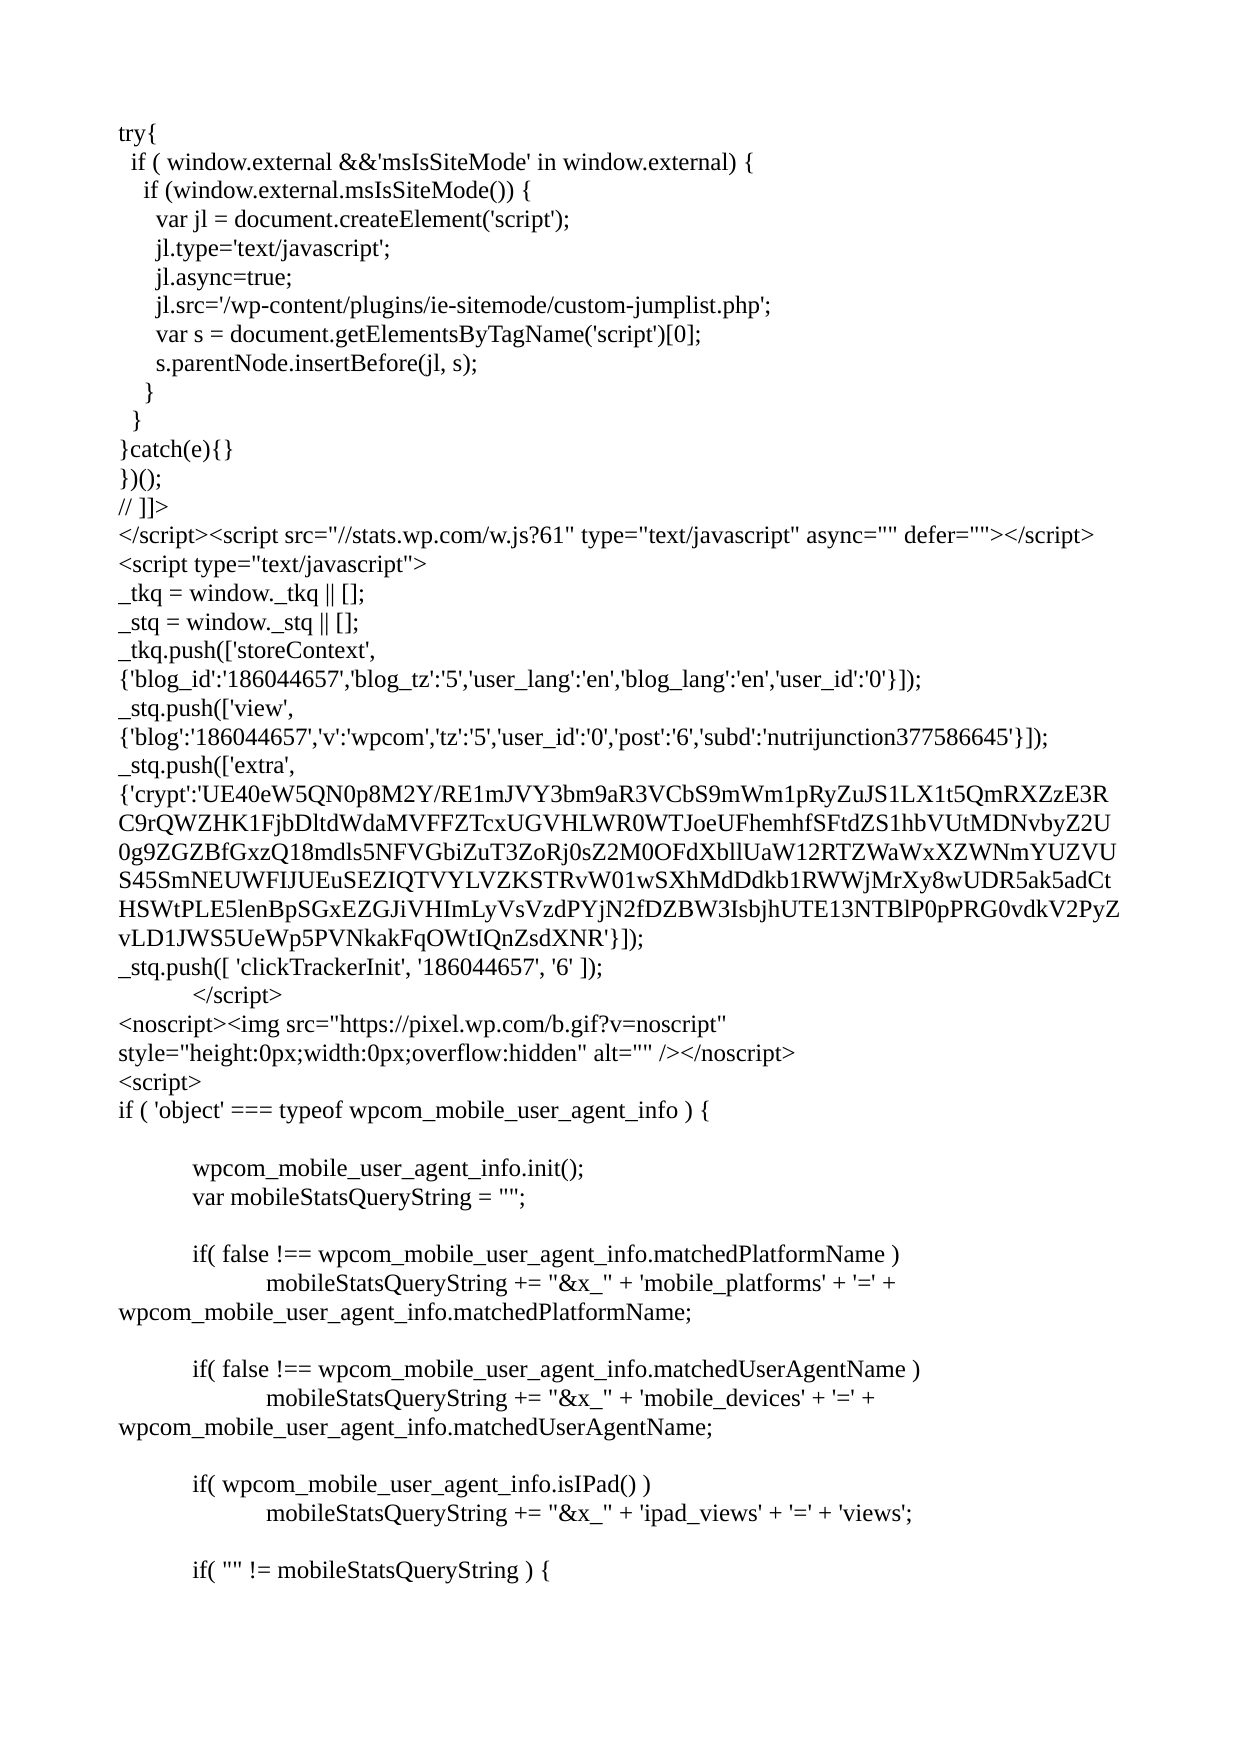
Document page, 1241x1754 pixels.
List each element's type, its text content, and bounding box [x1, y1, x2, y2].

text _stq.push(['view', {'blog':'186044657','v':'wpcom','tz':'5','user_id':'0','post':'6','subd':'nutrijunction377586645'}]); [118, 693, 1122, 751]
text } [118, 406, 1122, 434]
text if ( window.external &&'msIsSiteMode' in window.external) { [118, 147, 1122, 176]
text jl.src='/wp-content/plugins/ie-sitemode/custom-jumplist.php'; [118, 291, 1122, 319]
text if ( 'object' === typeof wpcom_mobile_user_agent_info ) { [118, 1096, 1122, 1124]
text _stq = window._stq || []; [118, 607, 1122, 636]
text try{ [118, 118, 1122, 147]
text var s = document.getElementsByTagName('script')[0]; [118, 319, 1122, 348]
text jl.type='text/javascript'; [118, 233, 1122, 262]
text <noscript><img src="https://pixel.wp.com/b.gif?v=noscript" style="height:0px;width:0px;overflow:hidden" alt="" /></noscript> [118, 1009, 1122, 1067]
text <script> [118, 1067, 1122, 1096]
text _tkq.push(['storeContext', {'blog_id':'186044657','blog_tz':'5','user_lang':'en','blog_lang':'en','user_id':'0'}]); [118, 636, 1122, 693]
text }catch(e){} [118, 434, 1122, 463]
text <script type="text/javascript"> [118, 549, 1122, 578]
text s.parentNode.insertBefore(jl, s); [118, 348, 1122, 377]
text jl.async=true; [118, 262, 1122, 291]
text } [118, 377, 1122, 406]
text </script> [118, 981, 1122, 1009]
text mobileStatsQueryString += "&x_" + 'ipad_views' + '=' + 'views'; [118, 1498, 1122, 1527]
text _tkq = window._tkq || []; [118, 578, 1122, 607]
text var mobileStatsQueryString = ""; [118, 1182, 1122, 1211]
text var jl = document.createElement('script'); [118, 204, 1122, 233]
text mobileStatsQueryString += "&x_" + 'mobile_devices' + '=' + wpcom_mobile_user_agent_info.matchedUserAgentName; [118, 1383, 1122, 1441]
text mobileStatsQueryString += "&x_" + 'mobile_platforms' + '=' + wpcom_mobile_user_agent_info.matchedPlatformName; [118, 1268, 1122, 1326]
text if( false !== wpcom_mobile_user_agent_info.matchedPlatformName ) [118, 1239, 1122, 1268]
text if( wpcom_mobile_user_agent_info.isIPad() ) [118, 1469, 1122, 1498]
text _stq.push(['extra', {'crypt':'UE40eW5QN0p8M2Y/RE1mJVY3bm9aR3VCbS9mWm1pRyZuJS1LX1t5QmRXZzE3RC9rQWZHK1FjbDltdWdaMVFFZTcxUGVHLWR0WTJoeUFhemhfSFtdZS1hbVUtMDNvbyZ2U0g9ZGZBfGxzQ18mdls5NFVGbiZuT3ZoRj0sZ2M0OFdXbllUaW12RTZWaWxXZWNmYUZVUS45SmNEUWFIJUEuSEZIQTVYLVZKSTRvW01wSXhMdDdkb1RWWjMrXy8wUDR5ak5adCtHSWtPLE5lenBpSGxEZGJiVHImLyVsVzdPYjN2fDZBW3IsbjhUTE13NTBlP0pPRG0vdkV2PyZvLD1JWS5UeWp5PVNkakFqOWtIQnZsdXNR'}]); [118, 751, 1122, 952]
text if( "" != mobileStatsQueryString ) { [118, 1556, 1122, 1584]
text </script><script src="//stats.wp.com/w.js?61" type="text/javascript" async="" defer=""></script> [118, 521, 1122, 549]
text _stq.push([ 'clickTrackerInit', '186044657', '6' ]); [118, 952, 1122, 981]
text })(); [118, 463, 1122, 492]
text if( false !== wpcom_mobile_user_agent_info.matchedUserAgentName ) [118, 1354, 1122, 1383]
text if (window.external.msIsSiteMode()) { [118, 176, 1122, 204]
text // ]]> [118, 492, 1122, 521]
text wpcom_mobile_user_agent_info.init(); [118, 1153, 1122, 1182]
